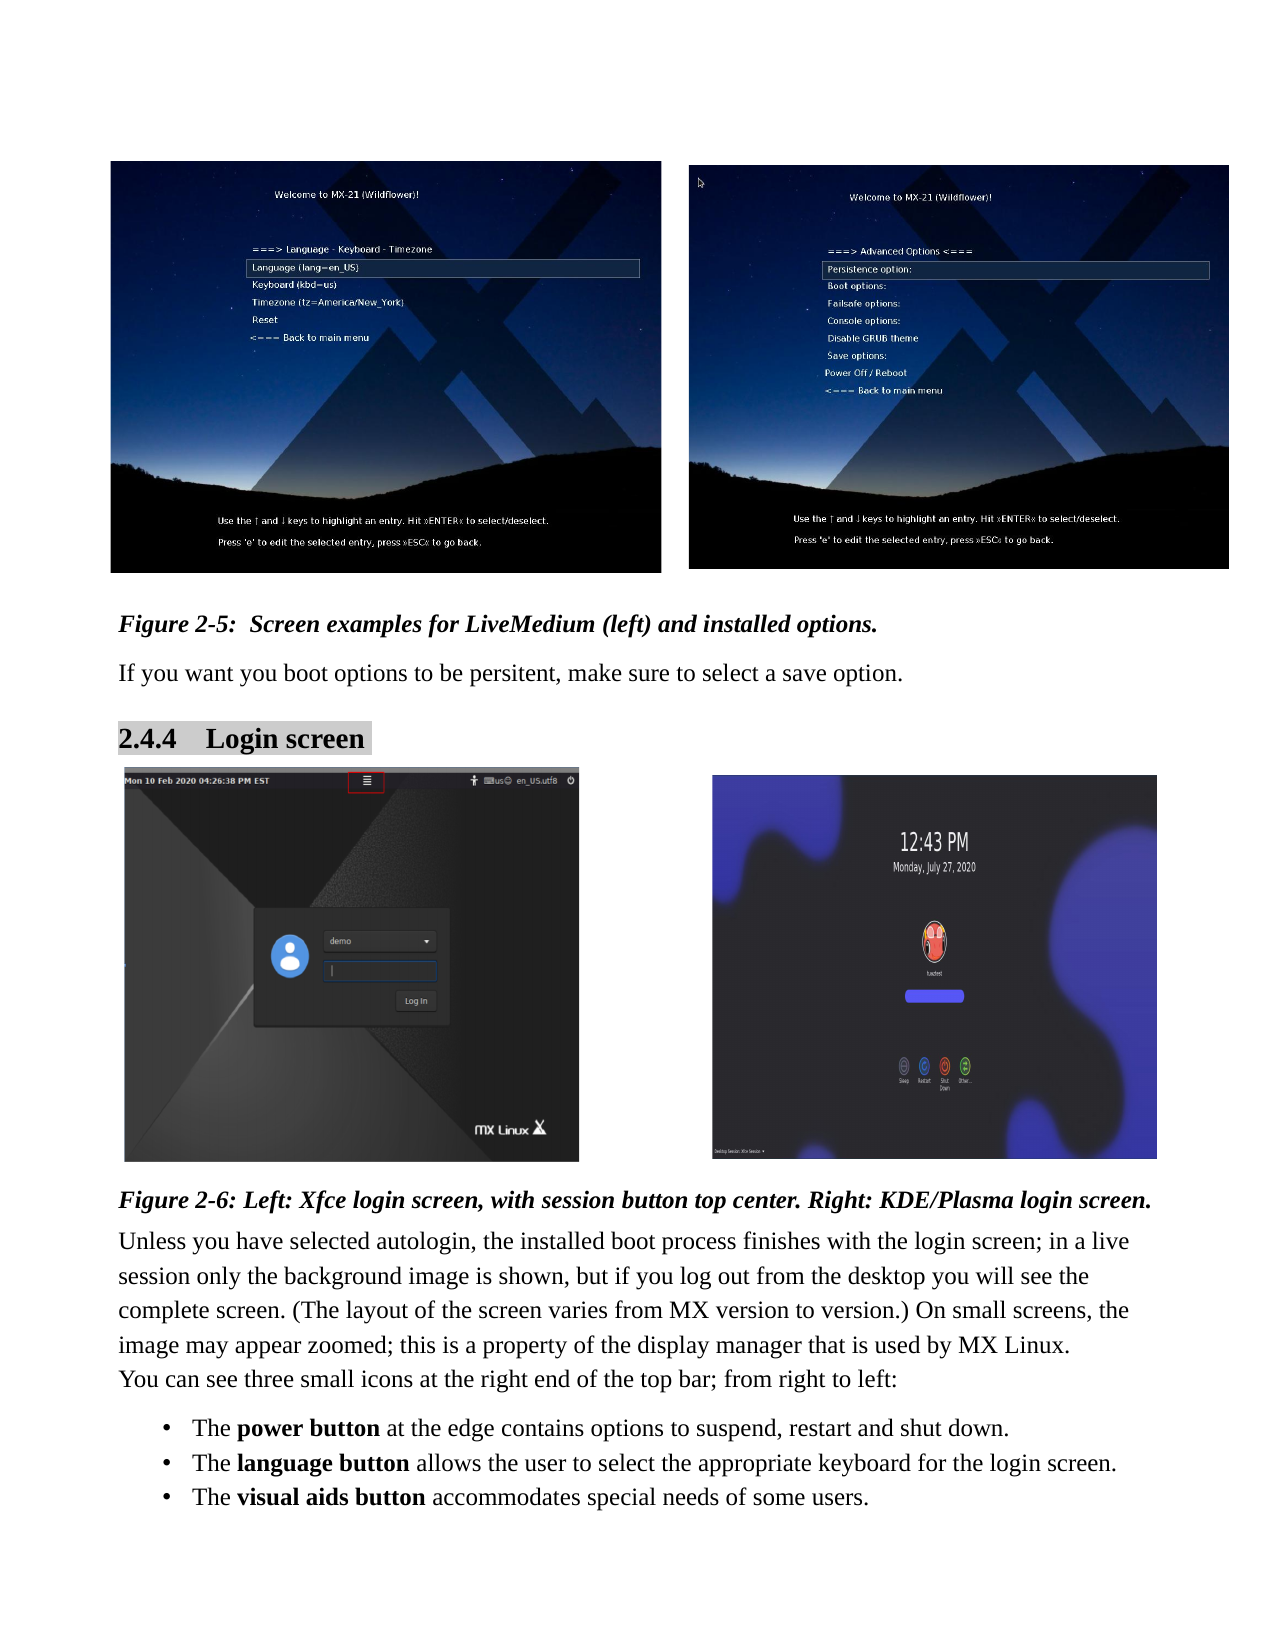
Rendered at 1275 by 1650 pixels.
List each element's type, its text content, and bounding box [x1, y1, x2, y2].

list The visual aids button accommodates special needs of some users. [162, 1482, 1157, 1511]
text Figure 2-6: Left: Xfce login screen, with session button top center. Right: KDE/Plasma login screen. [118, 1185, 1157, 1214]
picture [688, 165, 1229, 569]
picture [110, 161, 662, 573]
text Unless you have selected autologin, the installed boot process finishes with the login screen; in a live session only the background image is shown, but if you log out from the desktop you will see the complete screen. (The layout of the screen varies from MX version to version.) On small screens, the image may appear zoomed; this is a property of the display manager that is used by MX Linux. [118, 1226, 1157, 1359]
text Figure 2-5: Screen examples for LiveMedium (left) and installed options. [118, 609, 1157, 637]
picture [712, 775, 1157, 1159]
text If you want you boot options to be persitent, make sure to select a save option. [118, 658, 1157, 687]
text You can see three small icons at the right end of the top bar; from right to left: [118, 1364, 1157, 1393]
picture [124, 767, 580, 1162]
list The language button allows the user to select the appropriate keyboard for the login screen. [162, 1448, 1157, 1477]
list The power button at the edge contains options to suspend, restart and shut down. [162, 1413, 1157, 1442]
subtitle 2.4.4 Login screen [372, 721, 1157, 755]
